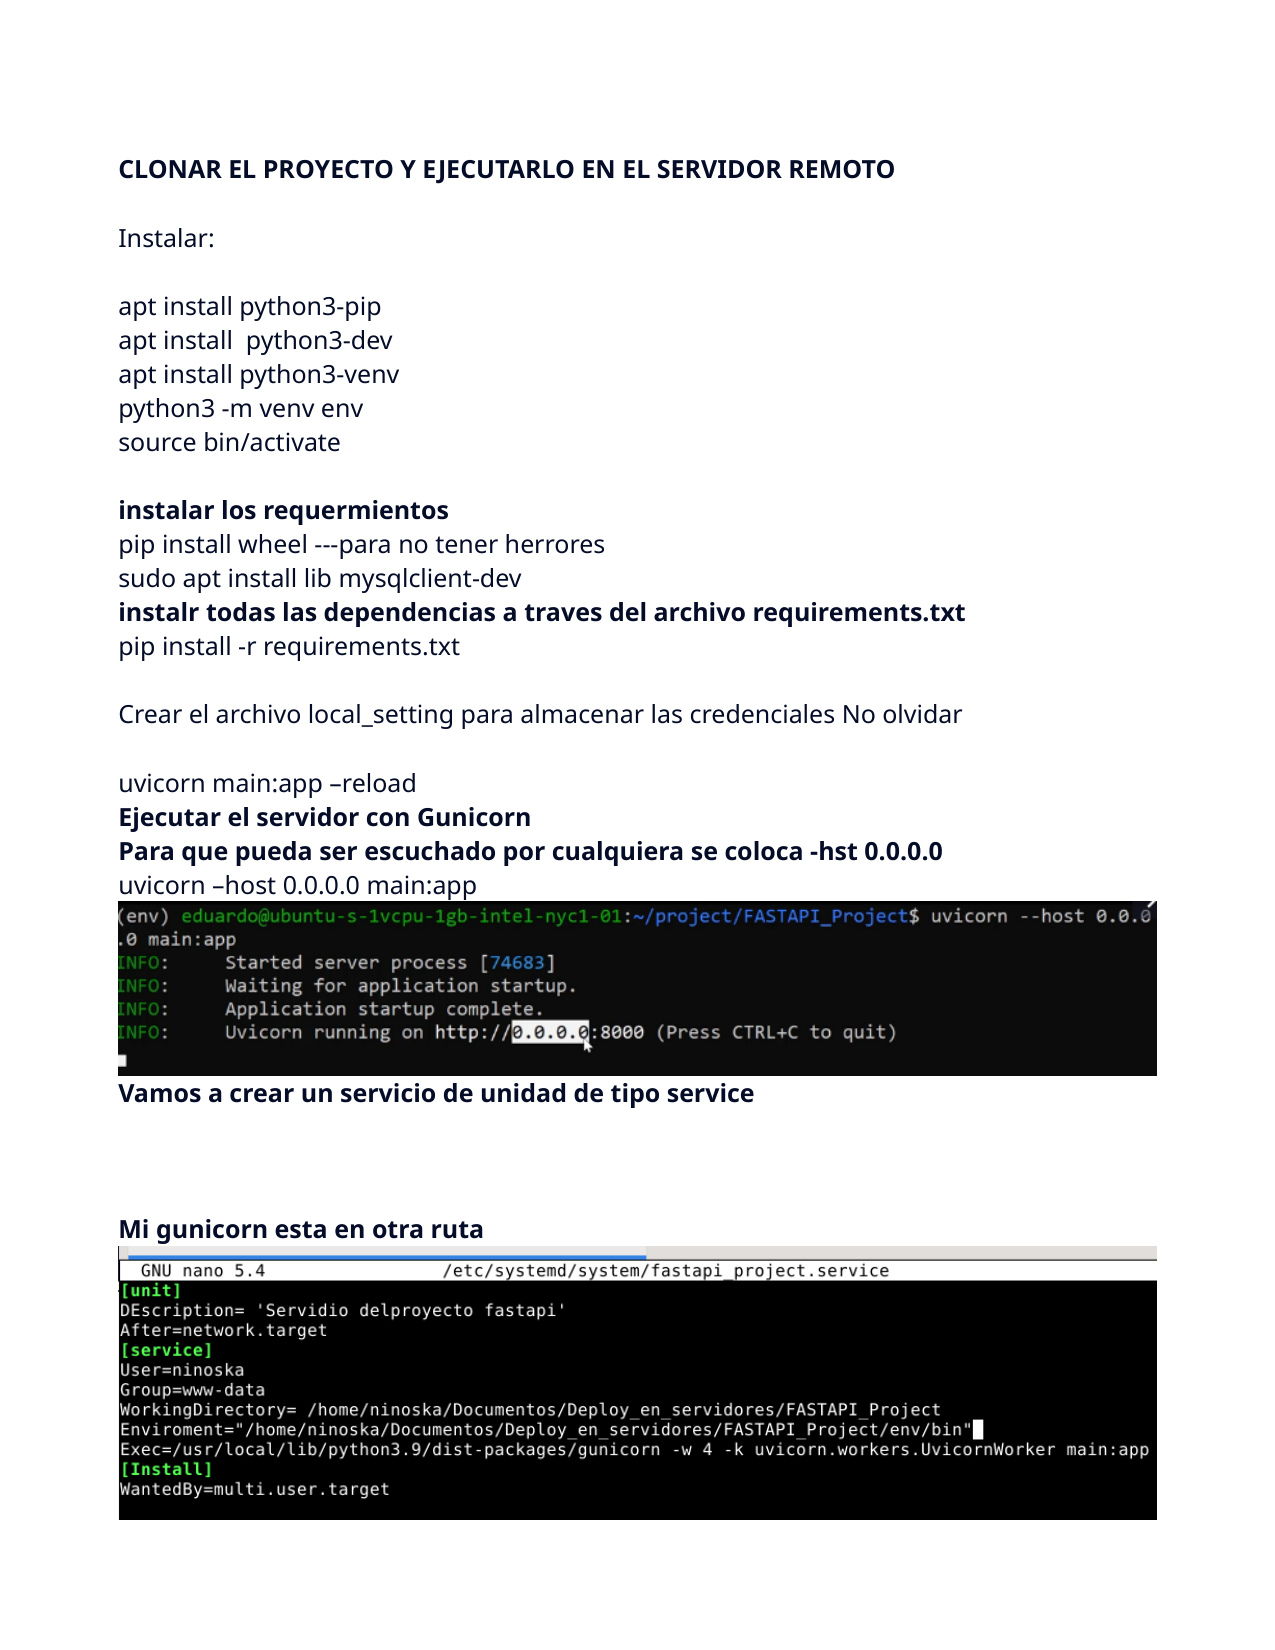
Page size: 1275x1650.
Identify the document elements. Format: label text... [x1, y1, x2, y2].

text pip install wheel ---para no tener herrores [118, 527, 1157, 561]
text apt install python3-venv [118, 357, 1157, 391]
text Ejecutar el servidor con Gunicorn [118, 799, 1157, 833]
text apt install python3-dev [118, 322, 1157, 357]
text Para que pueda ser escuchado por cualquiera se coloca -hst 0.0.0.0 [118, 833, 1157, 867]
text sudo apt install lib mysqlclient-dev [118, 561, 1157, 595]
text instalr todas las dependencias a traves del archivo requirements.txt [118, 595, 1157, 629]
text python3 -m venv env [118, 391, 1157, 425]
text apt install python3-pip [118, 288, 1157, 322]
text uvicorn main:app –reload [118, 765, 1157, 799]
text Mi gunicorn esta en otra ruta [118, 1212, 1157, 1246]
text Vamos a crear un servicio de unidad de tipo service [118, 1076, 1157, 1110]
picture [118, 1246, 1157, 1520]
picture [118, 901, 1157, 1076]
text instalar los requermientos [118, 493, 1157, 527]
text Instalar: [118, 220, 1157, 254]
text uvicorn –host 0.0.0.0 main:app [118, 867, 1157, 901]
text pip install -r requirements.txt [118, 629, 1157, 663]
text CLONAR EL PROYECTO Y EJECUTARLO EN EL SERVIDOR REMOTO [118, 152, 1157, 186]
text Crear el archivo local_setting para almacenar las credenciales No olvidar [118, 697, 1157, 731]
text source bin/activate [118, 425, 1157, 459]
